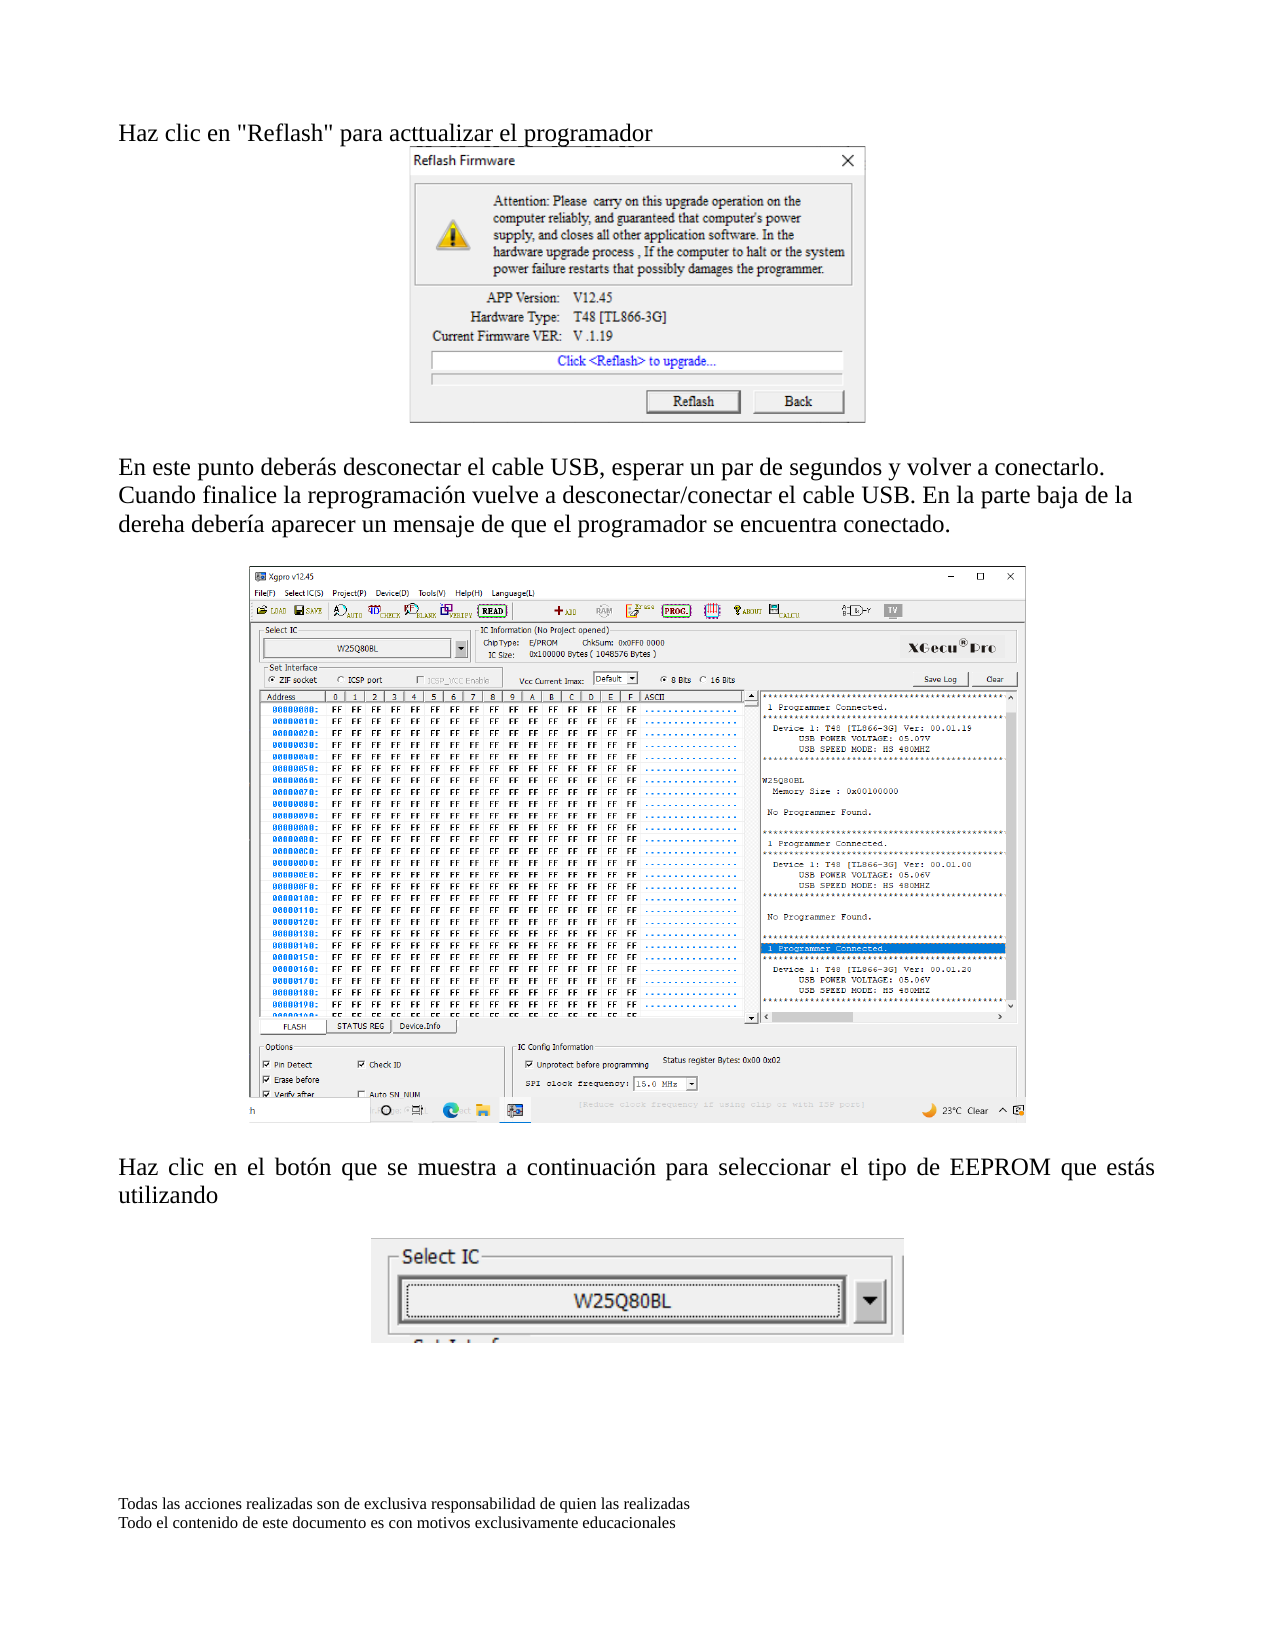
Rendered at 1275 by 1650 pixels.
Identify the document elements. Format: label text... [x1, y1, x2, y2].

picture [371, 1238, 904, 1343]
text En este punto deberás desconectar el cable USB, esperar un par de segundos y volver a conectarlo. Cuando finalice la reprogramación vuelve a desconectar/conectar el cable USB. En la parte baja de la dereha debería aparecer un mensaje de que el programador se encuentra conectado. [118, 452, 1157, 538]
picture [409, 146, 866, 423]
text Haz clic en "Reflash" para acttualizar el programador [118, 118, 1157, 147]
text Haz clic en el botón que se muestra a continuación para seleccionar el tipo de EEPROM que estás utilizando [118, 1152, 1157, 1209]
picture [249, 566, 1026, 1123]
